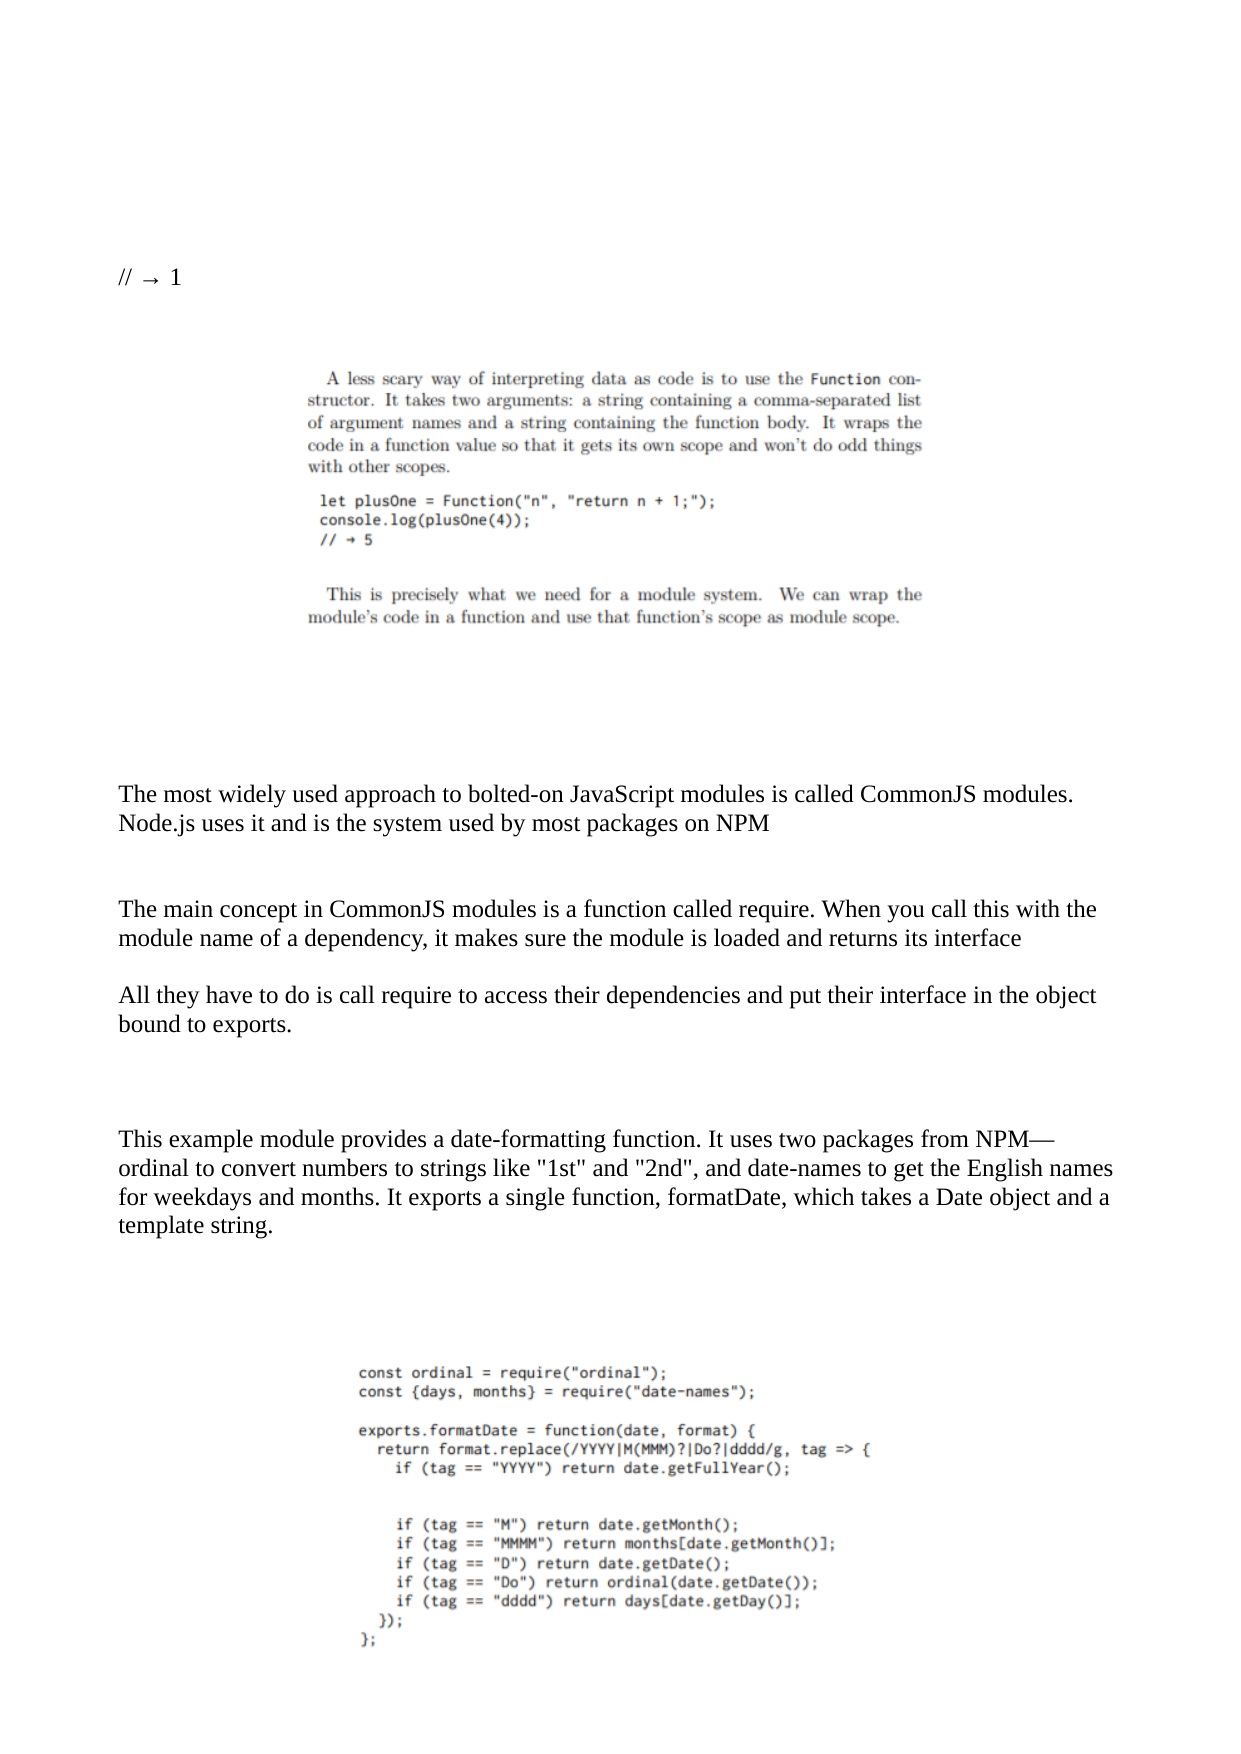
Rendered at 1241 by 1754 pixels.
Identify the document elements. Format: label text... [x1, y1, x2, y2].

text The main concept in CommonJS modules is a function called require. When you call this with the module name of a dependency, it makes sure the module is loaded and returns its interface [118, 894, 1122, 952]
text // → 1 [118, 262, 1122, 291]
text All they have to do is call require to access their dependencies and put their interface in the object bound to exports. [118, 981, 1122, 1038]
text This example module provides a date-formatting function. It uses two packages from NPM—ordinal to convert numbers to strings like "1st" and "2nd", and date-names to get the English names for weekdays and months. It exports a single function, formatDate, which takes a Date object and a template string. [118, 1124, 1122, 1239]
picture [282, 348, 958, 644]
picture [337, 1354, 904, 1681]
text The most widely used approach to bolted-on JavaScript modules is called CommonJS modules. Node.js uses it and is the system used by most packages on NPM [118, 779, 1122, 837]
